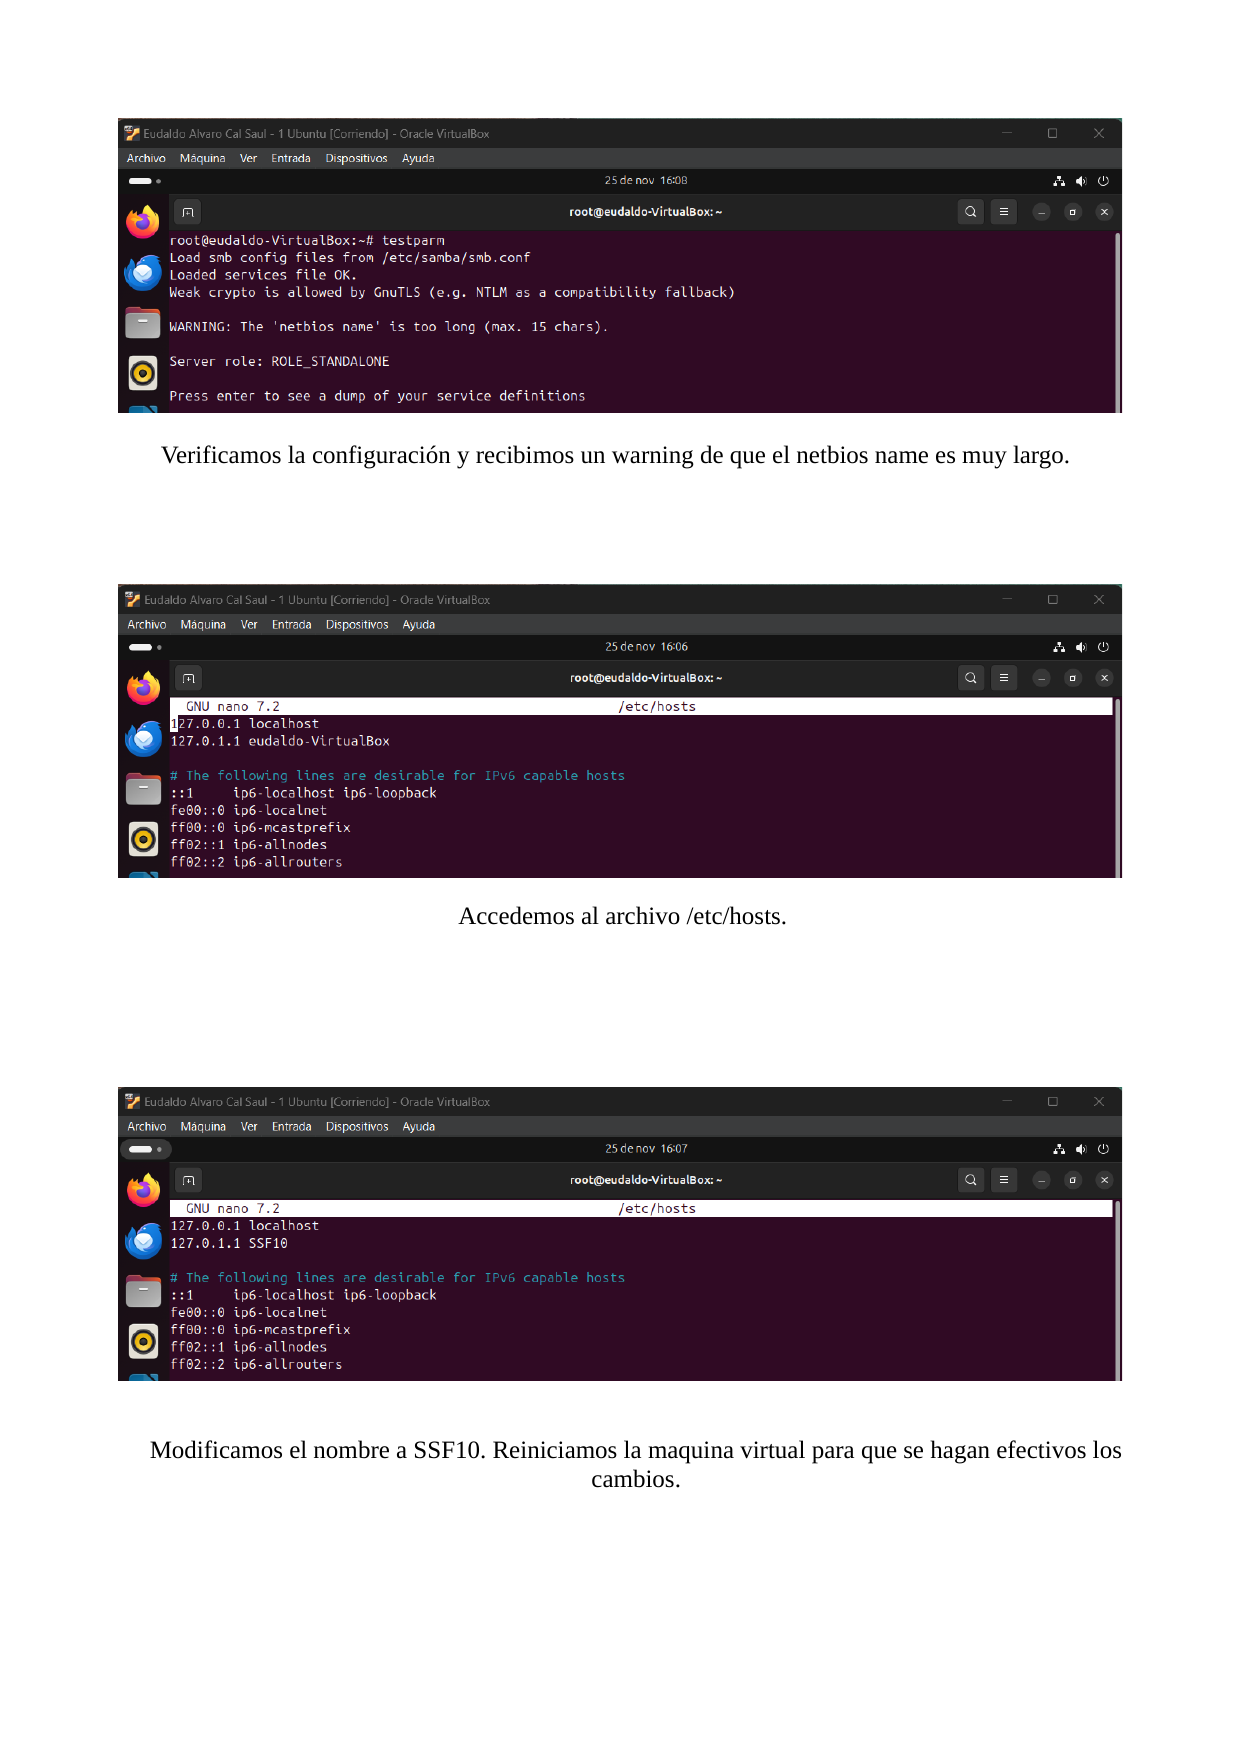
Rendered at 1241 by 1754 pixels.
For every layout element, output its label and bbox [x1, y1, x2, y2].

picture [118, 584, 1123, 878]
picture [118, 1087, 1123, 1381]
picture [118, 118, 1123, 413]
